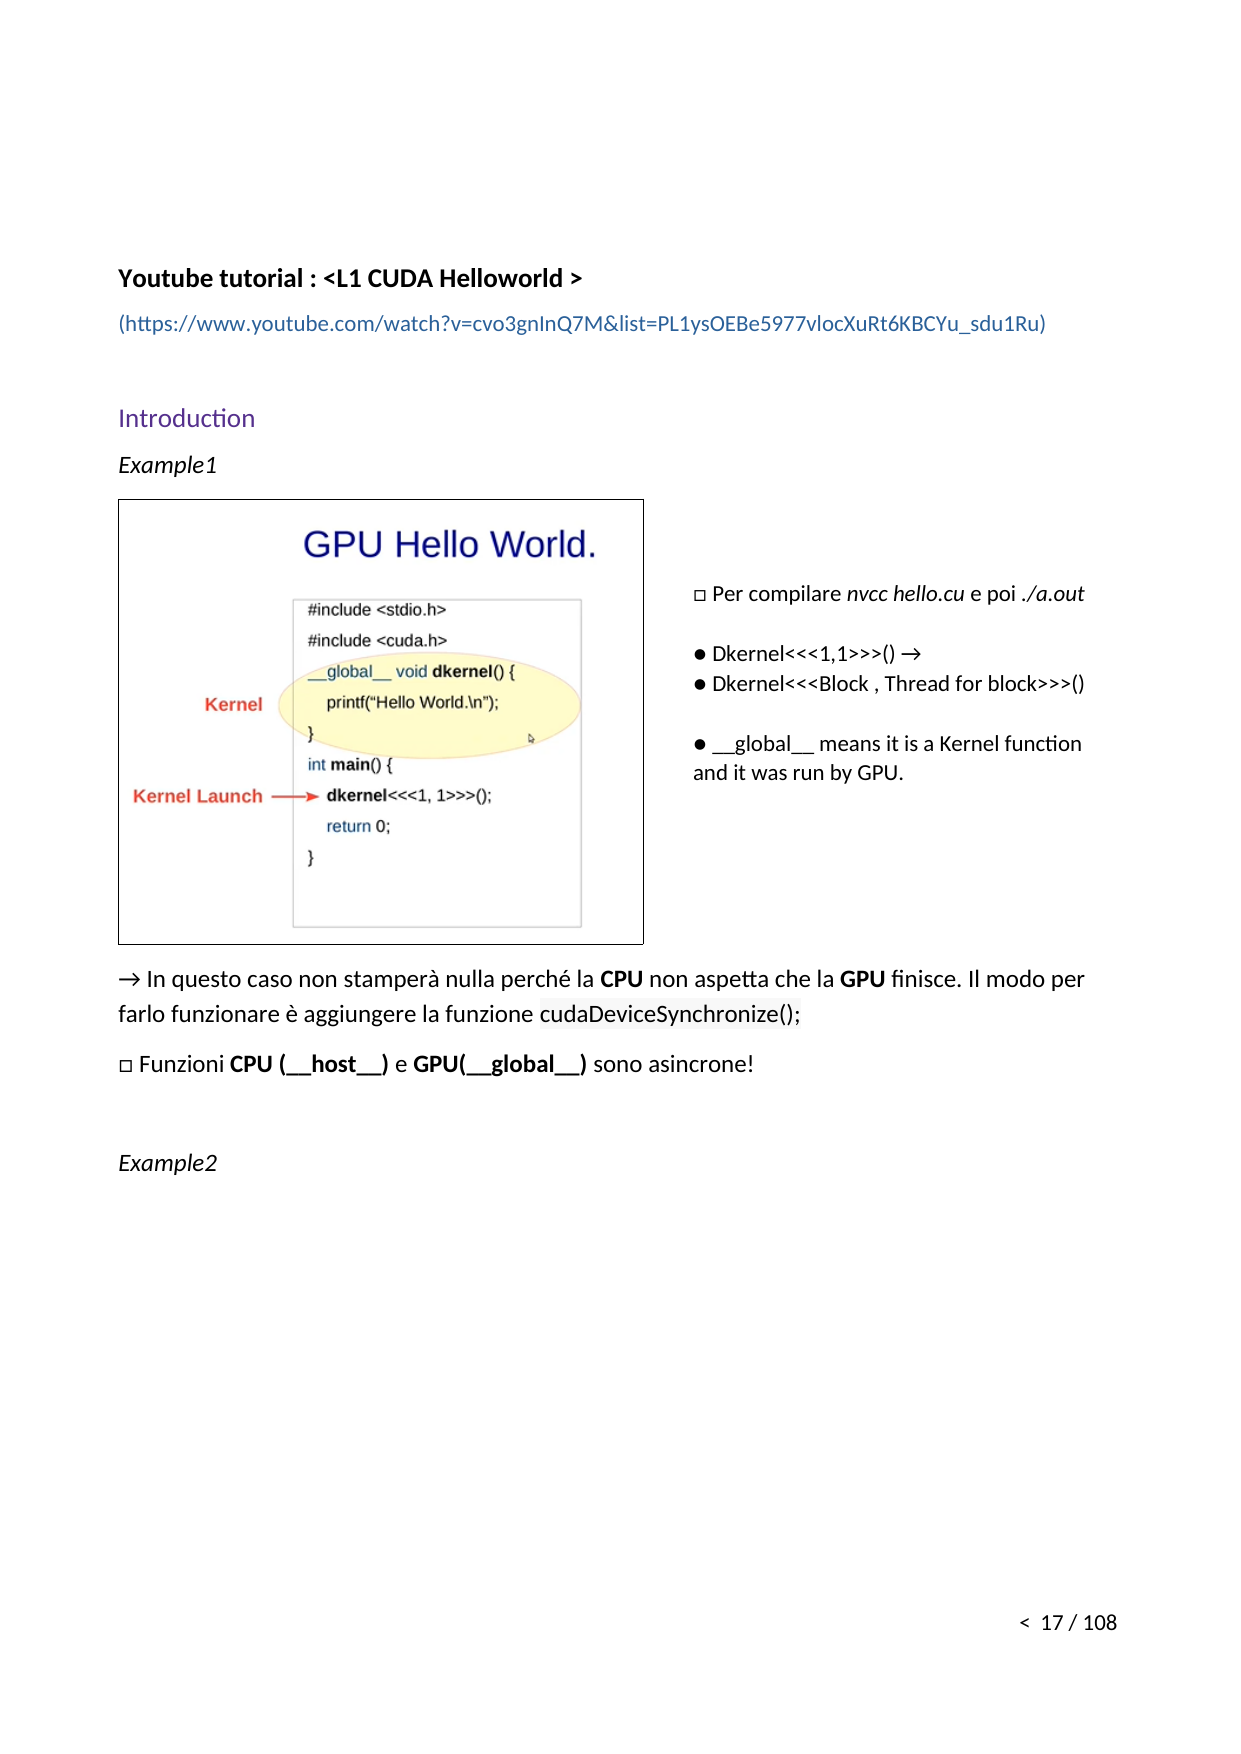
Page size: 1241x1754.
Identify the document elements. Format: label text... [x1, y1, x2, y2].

subtitle Introduction [118, 401, 1122, 434]
text (https://www.youtube.com/watch?v=cvo3gnInQ7M&list=PL1ysOEBe5977vlocXuRt6KBCYu_sdu1Ru) [118, 309, 1122, 337]
text □ Funzioni CPU (__host__) e GPU(__global__) sono asincrone! [118, 1048, 1122, 1078]
text Example1 [118, 449, 1122, 479]
picture [121, 501, 641, 941]
text → In questo caso non stamperà nulla perché la CPU non aspetta che la GPU finisce. Il modo per farlo funzionare è aggiungere la funzione cudaDeviceSynchronize(); [118, 963, 1122, 1029]
subtitle Youtube tutorial : <L1 CUDA Helloworld > [118, 261, 1122, 294]
text Example2 [118, 1147, 1122, 1177]
